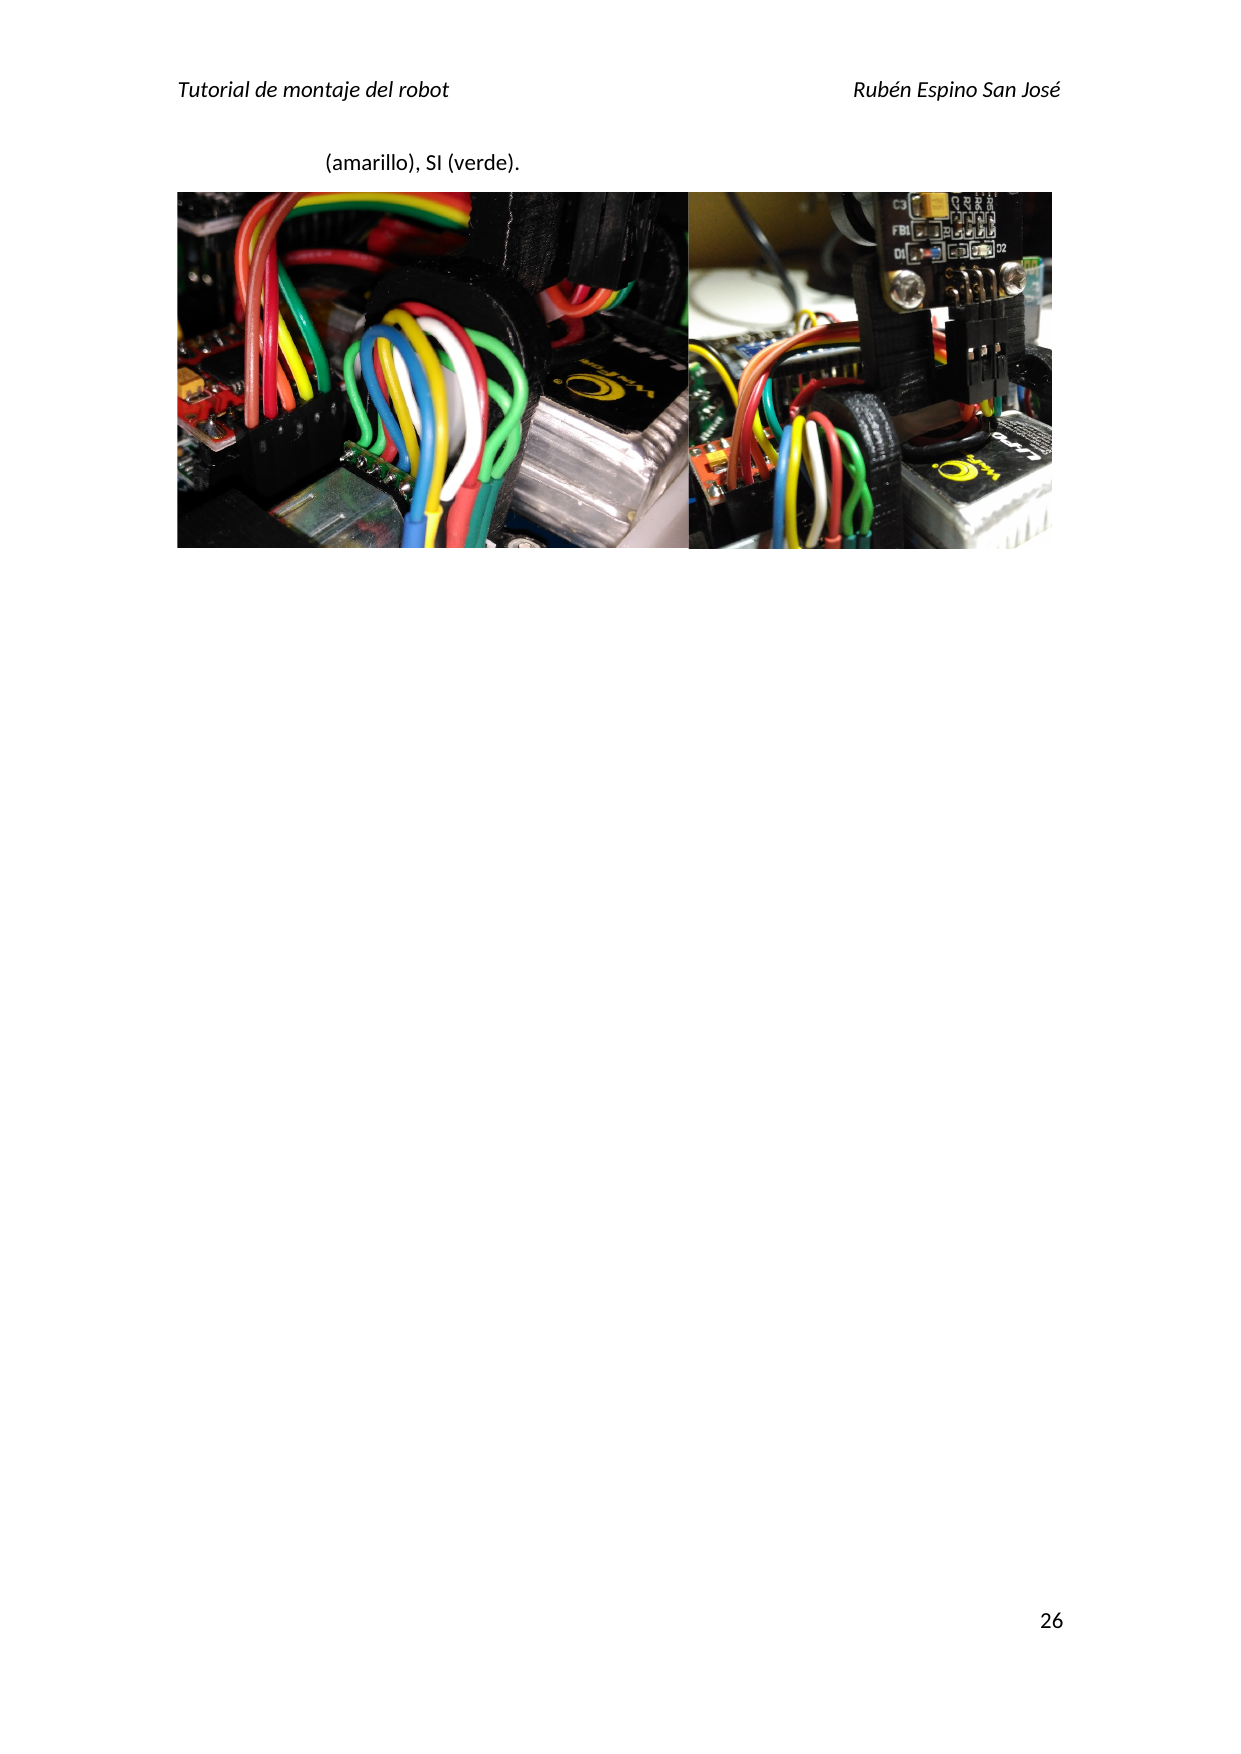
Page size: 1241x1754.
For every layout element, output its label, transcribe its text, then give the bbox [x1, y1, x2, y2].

text (amarillo), SI (verde). [325, 148, 1063, 176]
